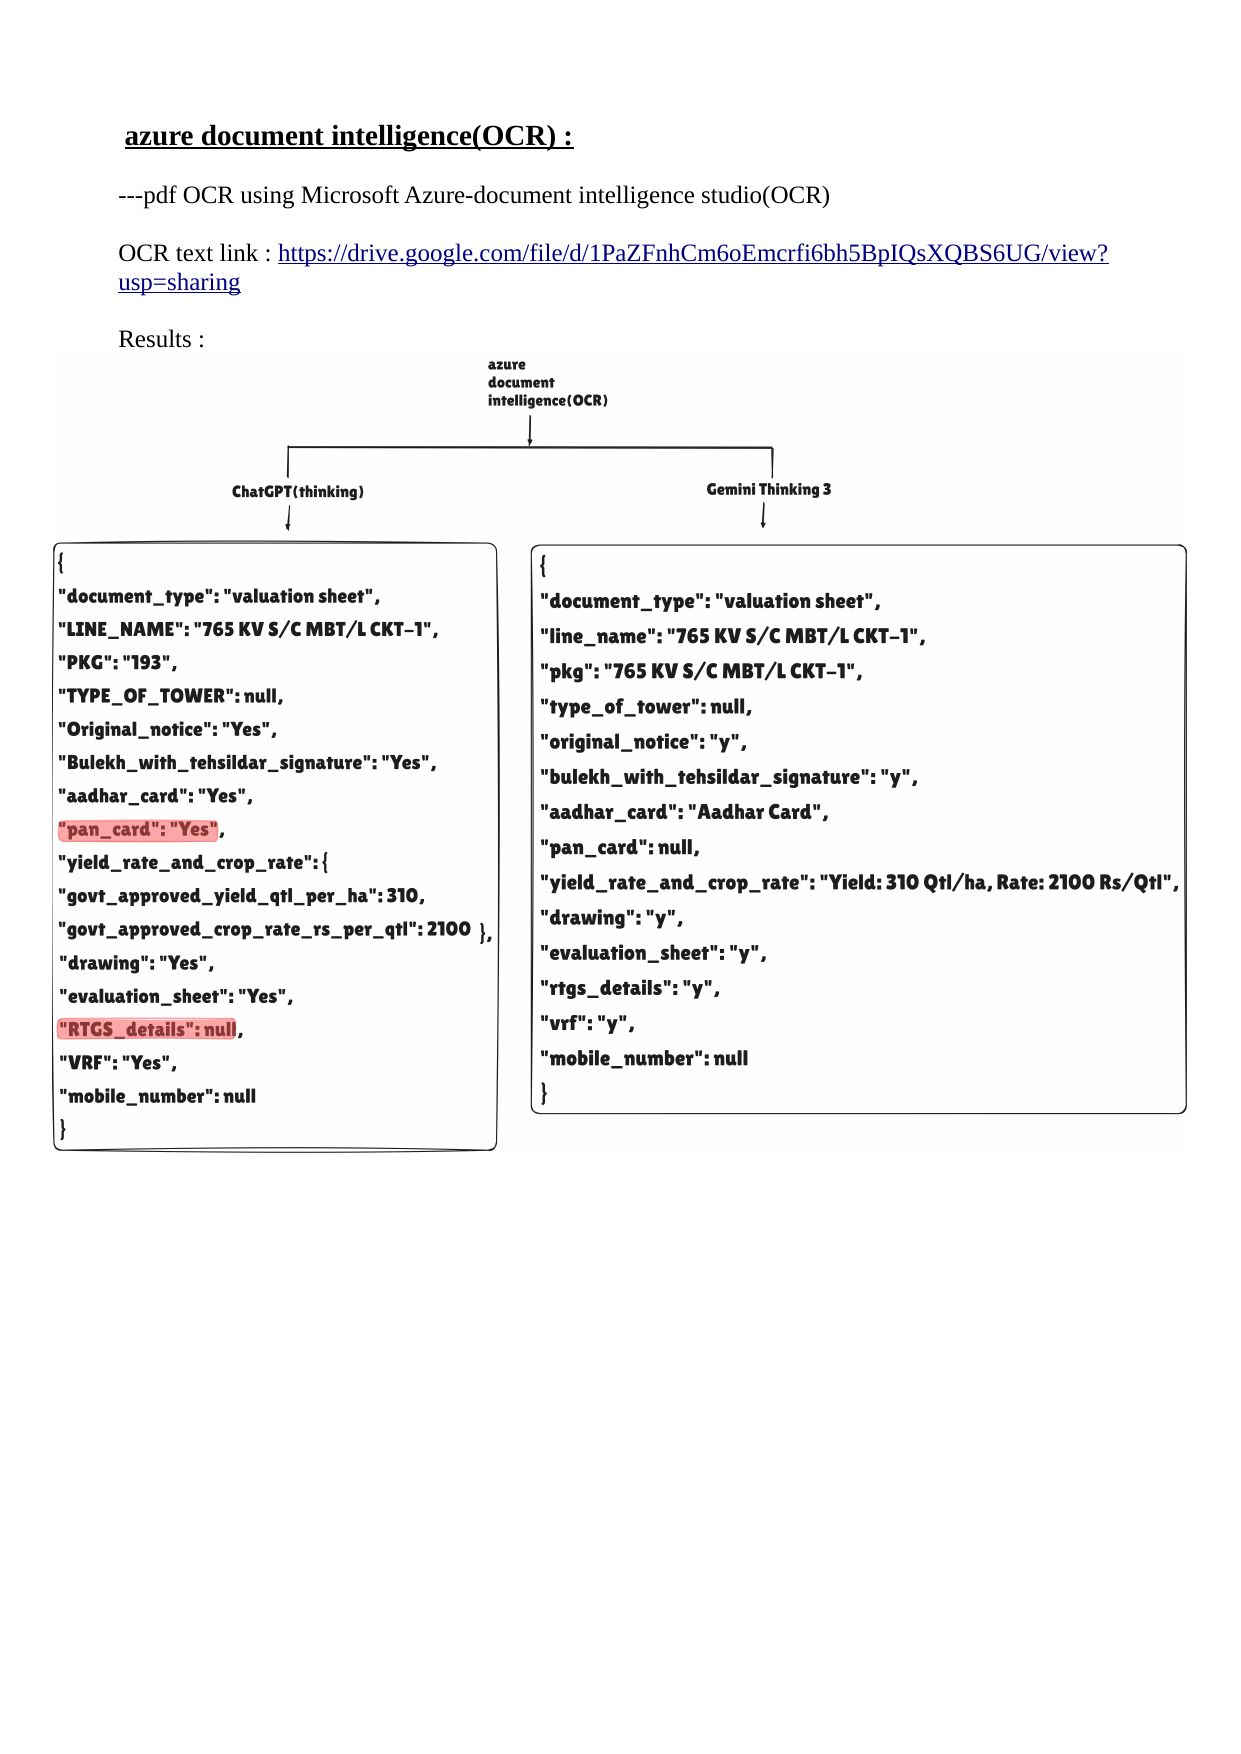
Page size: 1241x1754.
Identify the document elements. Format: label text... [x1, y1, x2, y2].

text ---pdf OCR using Microsoft Azure-document intelligence studio(OCR) [118, 180, 1122, 209]
text azure document intelligence(OCR) : [118, 118, 1122, 152]
text Results : [118, 324, 1122, 352]
text OCR text link : https://drive.google.com/file/d/1PaZFnhCm6oEmcrfi6bh5BpIQsXQBS6UG/view?usp=sharing [118, 238, 1122, 295]
